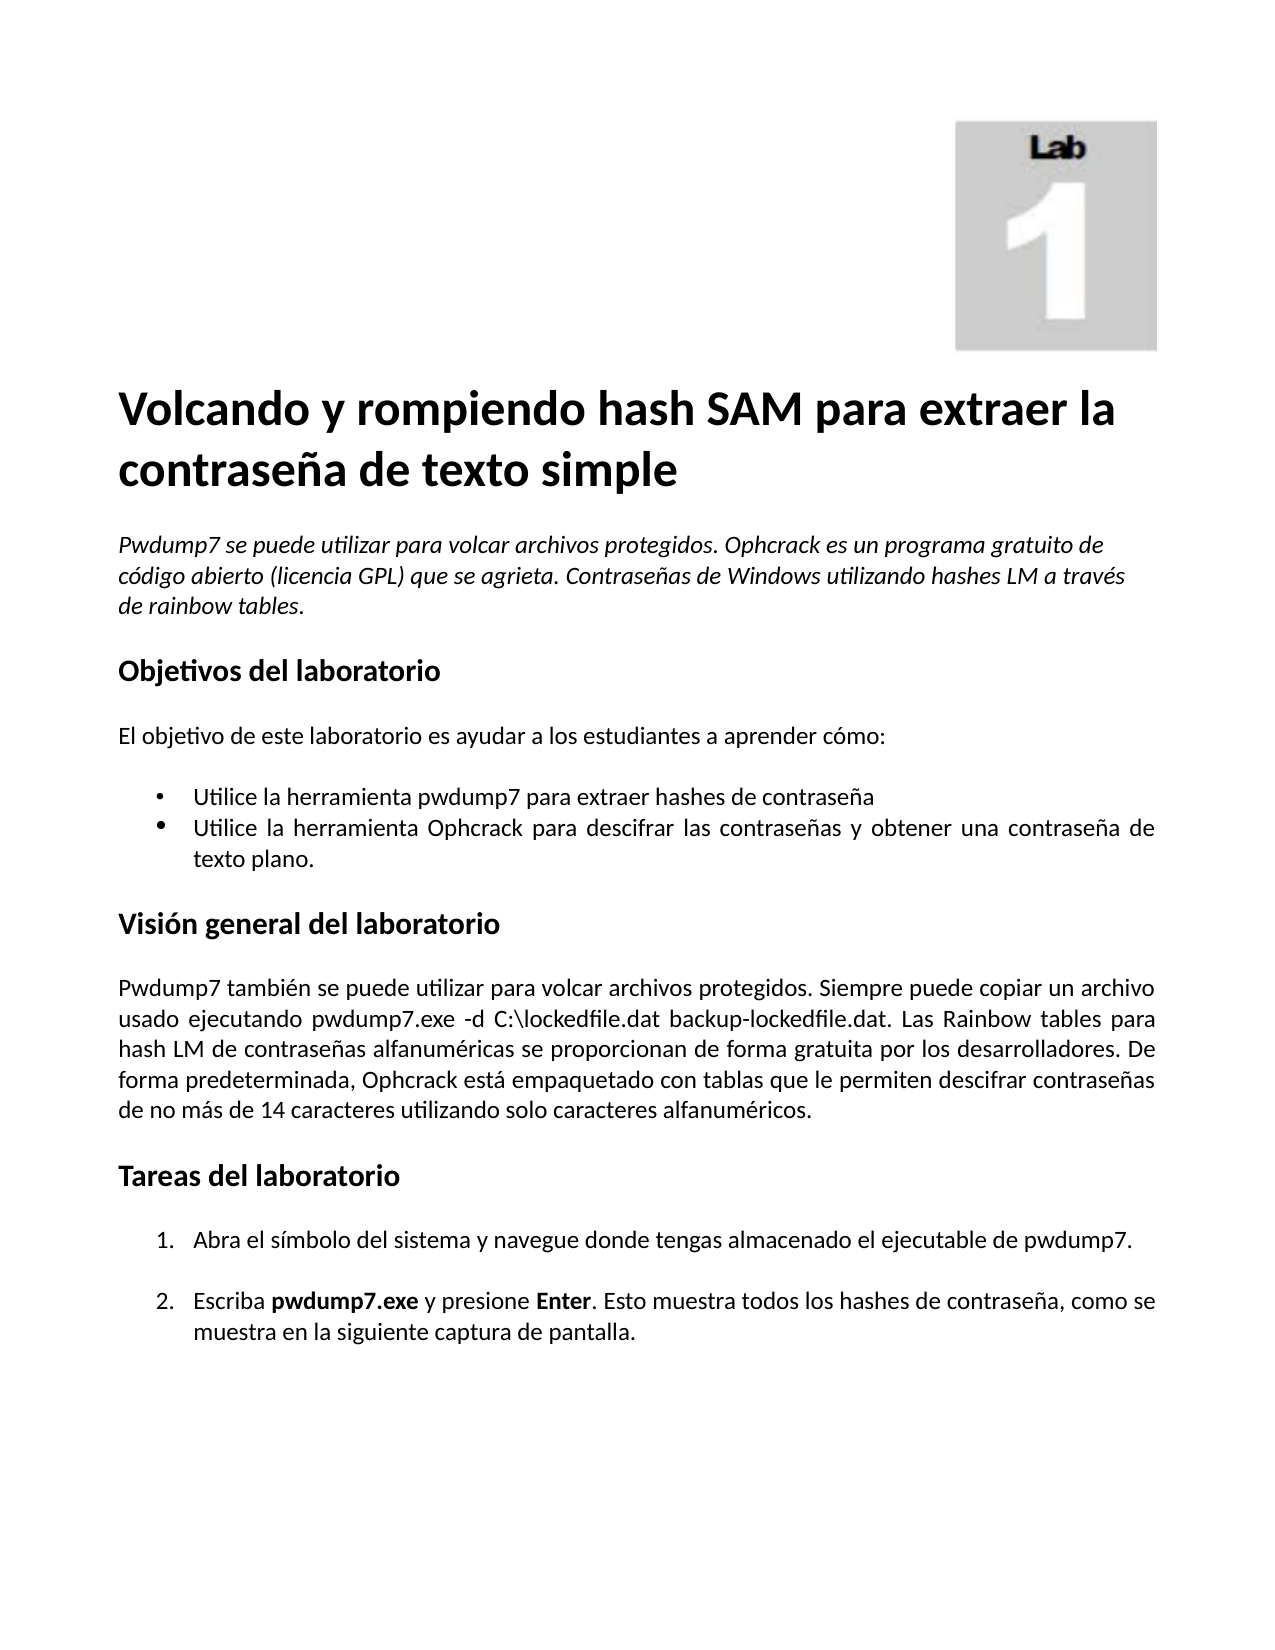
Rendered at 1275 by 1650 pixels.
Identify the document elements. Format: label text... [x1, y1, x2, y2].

list Abra el símbolo del sistema y navegue donde tengas almacenado el ejecutable de pwdump7. [156, 1224, 1157, 1255]
list Utilice la herramienta Ophcrack para descifrar las contraseñas y obtener una contraseña de texto plano. [156, 812, 1157, 873]
text Pwdump7 también se puede utilizar para volcar archivos protegidos. Siempre puede copiar un archivo usado ejecutando pwdump7.exe -d C:\lockedfile.dat backup-lockedfile.dat. Las Rainbow tables para hash LM de contraseñas alfanuméricas se proporcionan de forma gratuita por los desarrolladores. De forma predeterminada, Ophcrack está empaquetado con tablas que le permiten descifrar contraseñas de no más de 14 caracteres utilizando solo caracteres alfanuméricos. [118, 972, 1157, 1125]
list Utilice la herramienta pwdump7 para extraer hashes de contraseña [156, 781, 1157, 812]
text Visión general del laboratorio [118, 904, 1157, 942]
text Objetivos del laboratorio [118, 652, 1157, 690]
text El objetivo de este laboratorio es ayudar a los estudiantes a aprender cómo: [118, 720, 1157, 751]
text Tareas del laboratorio [118, 1156, 1157, 1194]
text Pwdump7 se puede utilizar para volcar archivos protegidos. Ophcrack es un programa gratuito de código abierto (licencia GPL) que se agrieta. Contraseñas de Windows utilizando hashes LM a través de rainbow tables. [118, 529, 1157, 621]
picture [955, 118, 1157, 353]
text Volcando y rompiendo hash SAM para extraer la contraseña de texto simple [118, 377, 1157, 499]
list Escriba pwdump7.exe y presione Enter. Esto muestra todos los hashes de contraseña, como se muestra en la siguiente captura de pantalla. [156, 1285, 1157, 1346]
